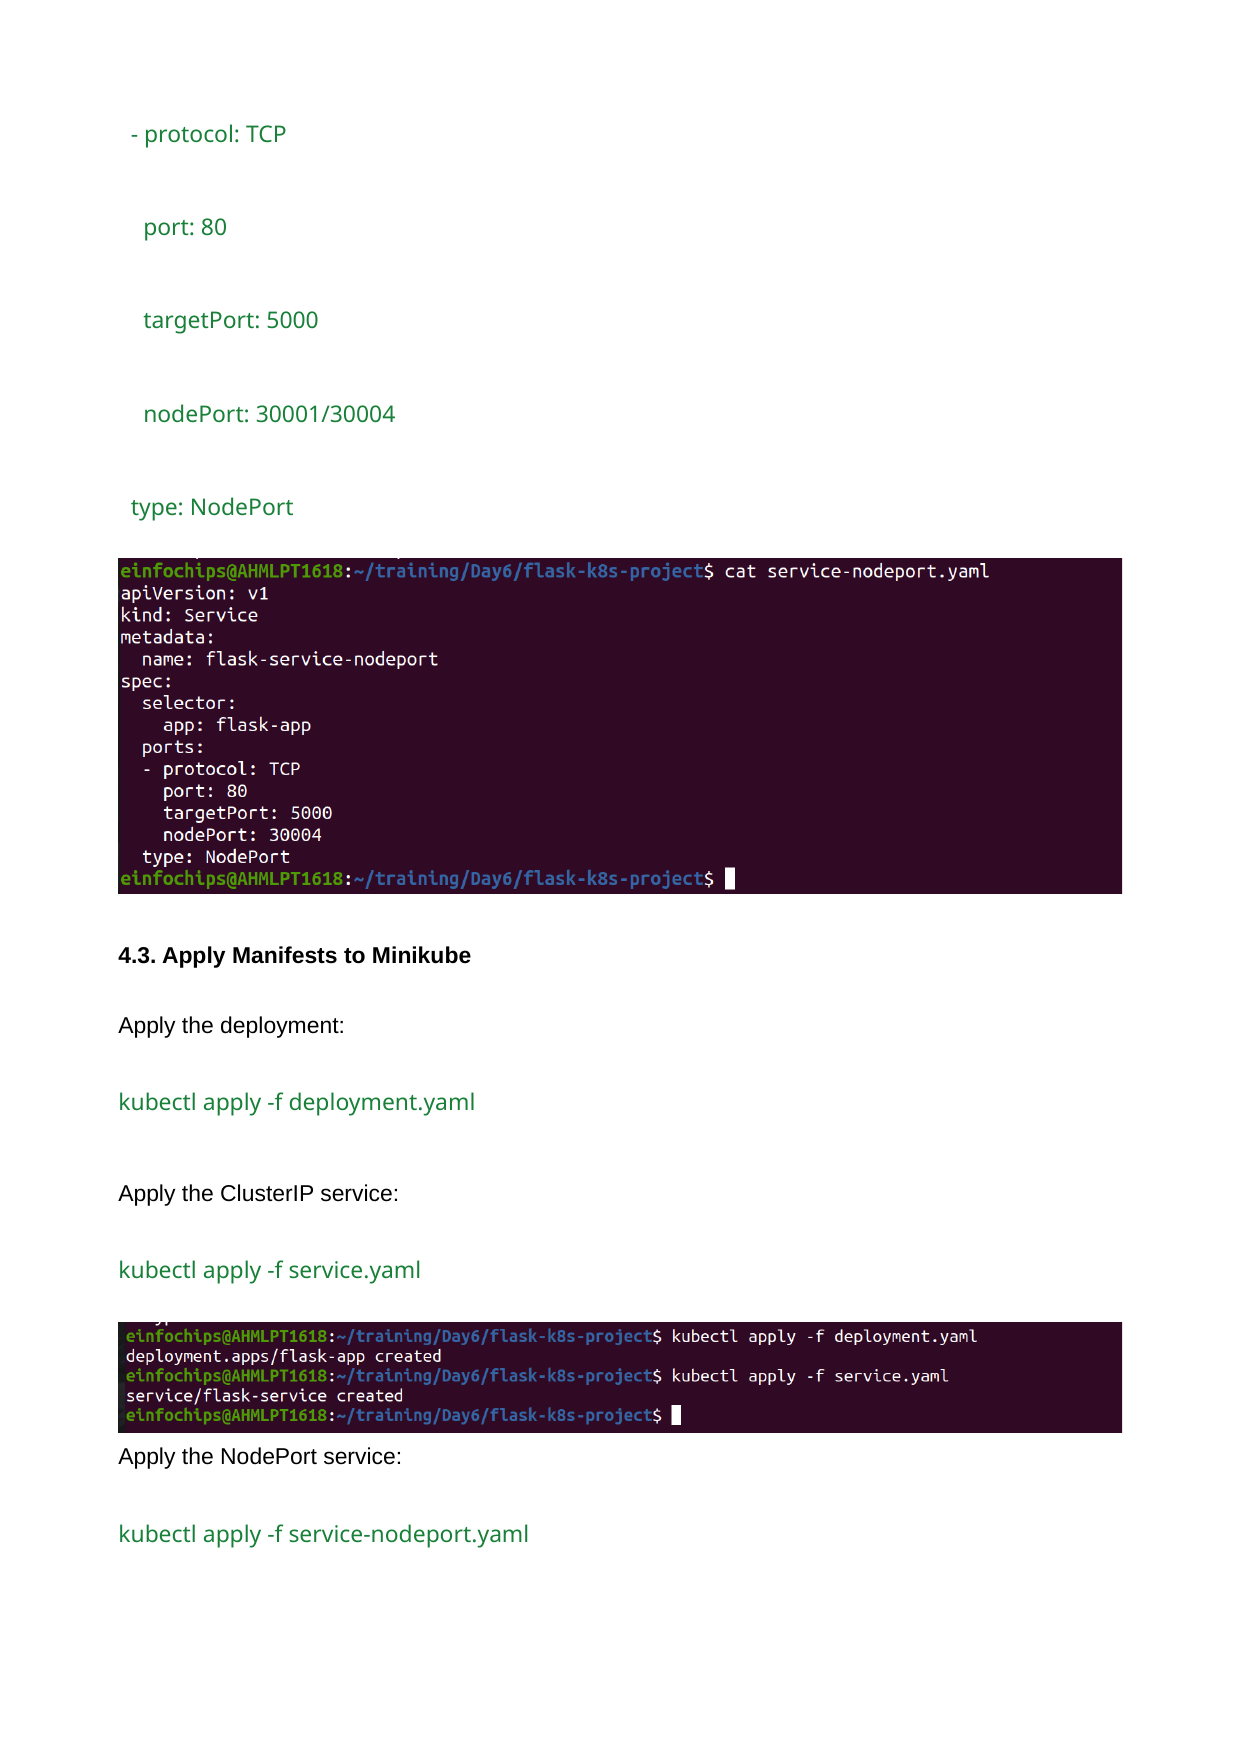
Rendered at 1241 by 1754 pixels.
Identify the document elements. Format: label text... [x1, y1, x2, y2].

picture [118, 558, 1123, 894]
text - protocol: TCP [118, 118, 1122, 149]
text targetPort: 5000 [118, 304, 1122, 336]
text Apply the NodePort service: kubectl apply -f service-nodeport.yaml [118, 1433, 1122, 1549]
text Apply the deployment: kubectl apply -f deployment.yaml [118, 1012, 1122, 1118]
text type: NodePort [118, 491, 1122, 522]
text Apply the ClusterIP service: kubectl apply -f service.yaml [118, 1179, 1122, 1285]
text port: 80 [118, 211, 1122, 242]
text 4.3. Apply Manifests to Minikube [118, 942, 1122, 968]
picture [118, 1322, 1123, 1433]
text nodePort: 30001/30004 [118, 397, 1122, 429]
